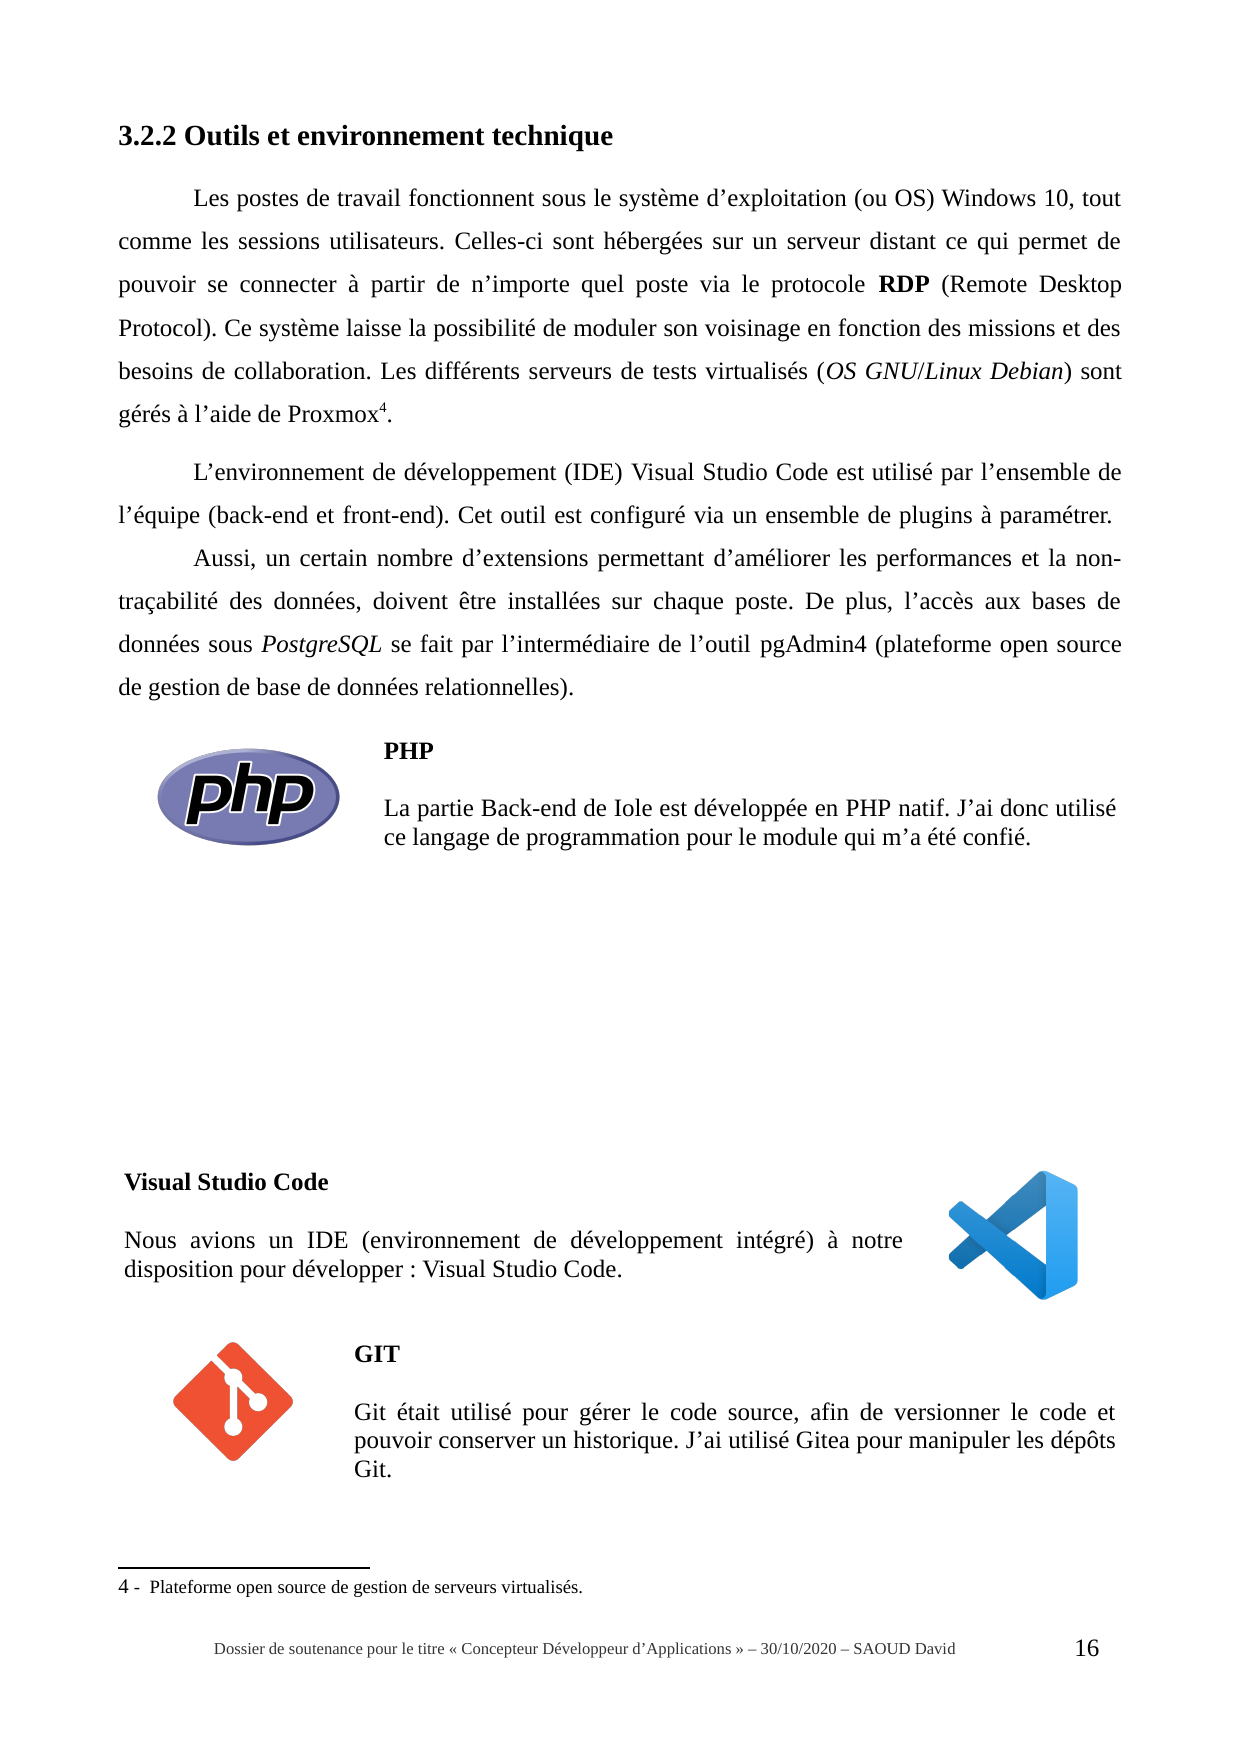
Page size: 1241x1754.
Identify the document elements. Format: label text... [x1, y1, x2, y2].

table_header [118, 1334, 348, 1498]
picture [171, 1339, 296, 1464]
text - Plateforme open source de gestion de serveurs virtualisés. [118, 1574, 1122, 1598]
text L’environnement de développement (IDE) Visual Studio Code est utilisé par l’ensemble de l’équipe (back-end et front-end). Cet outil est configuré via un ensemble de plugins à paramétrer. Aussi, un certain nombre d’extensions permettant d’améliorer les performances et la non-traçabilité des données, doivent être installées sur chaque poste. De plus, l’accès aux bases de données sous PostgreSQL se fait par l’intermédiaire de l’outil pgAdmin4 (plateforme open source de gestion de base de données relationnelles). [118, 457, 1122, 701]
table_header Visual Studio Code Nous avions un IDE (environnement de développement intégré) à notre disposition pour développer : Visual Studio Code. [118, 1162, 909, 1334]
text Les postes de travail fonctionnent sous le système d’exploitation (ou OS) Windows 10, tout comme les sessions utilisateurs. Celles-ci sont hébergées sur un serveur distant ce qui permet de pouvoir se connecter à partir de n’importe quel poste via le protocole RDP (Remote Desktop Protocol). Ce système laisse la possibilité de moduler son voisinage en fonction des missions et des besoins de collaboration. Les différents serveurs de tests virtualisés (OS GNU/Linux Debian) sont gérés à l’aide de Proxmox. [118, 183, 1122, 428]
table_header PHP La partie Back-end de Iole est développée en PHP natif. J’ai donc utilisé ce langage de programmation pour le module qui m’a été confié. [378, 730, 1122, 882]
table_header [909, 1162, 1122, 1334]
table_header [118, 730, 378, 882]
picture [155, 747, 342, 848]
table_header GIT Git était utilisé pour gérer le code source, afin de versionner le code et pouvoir conserver un historique. J’ai utilisé Gitea pour manipuler les dépôts Git. [348, 1334, 1122, 1498]
subtitle 3.2.2 Outils et environnement technique [118, 118, 1122, 152]
picture [948, 1170, 1078, 1300]
